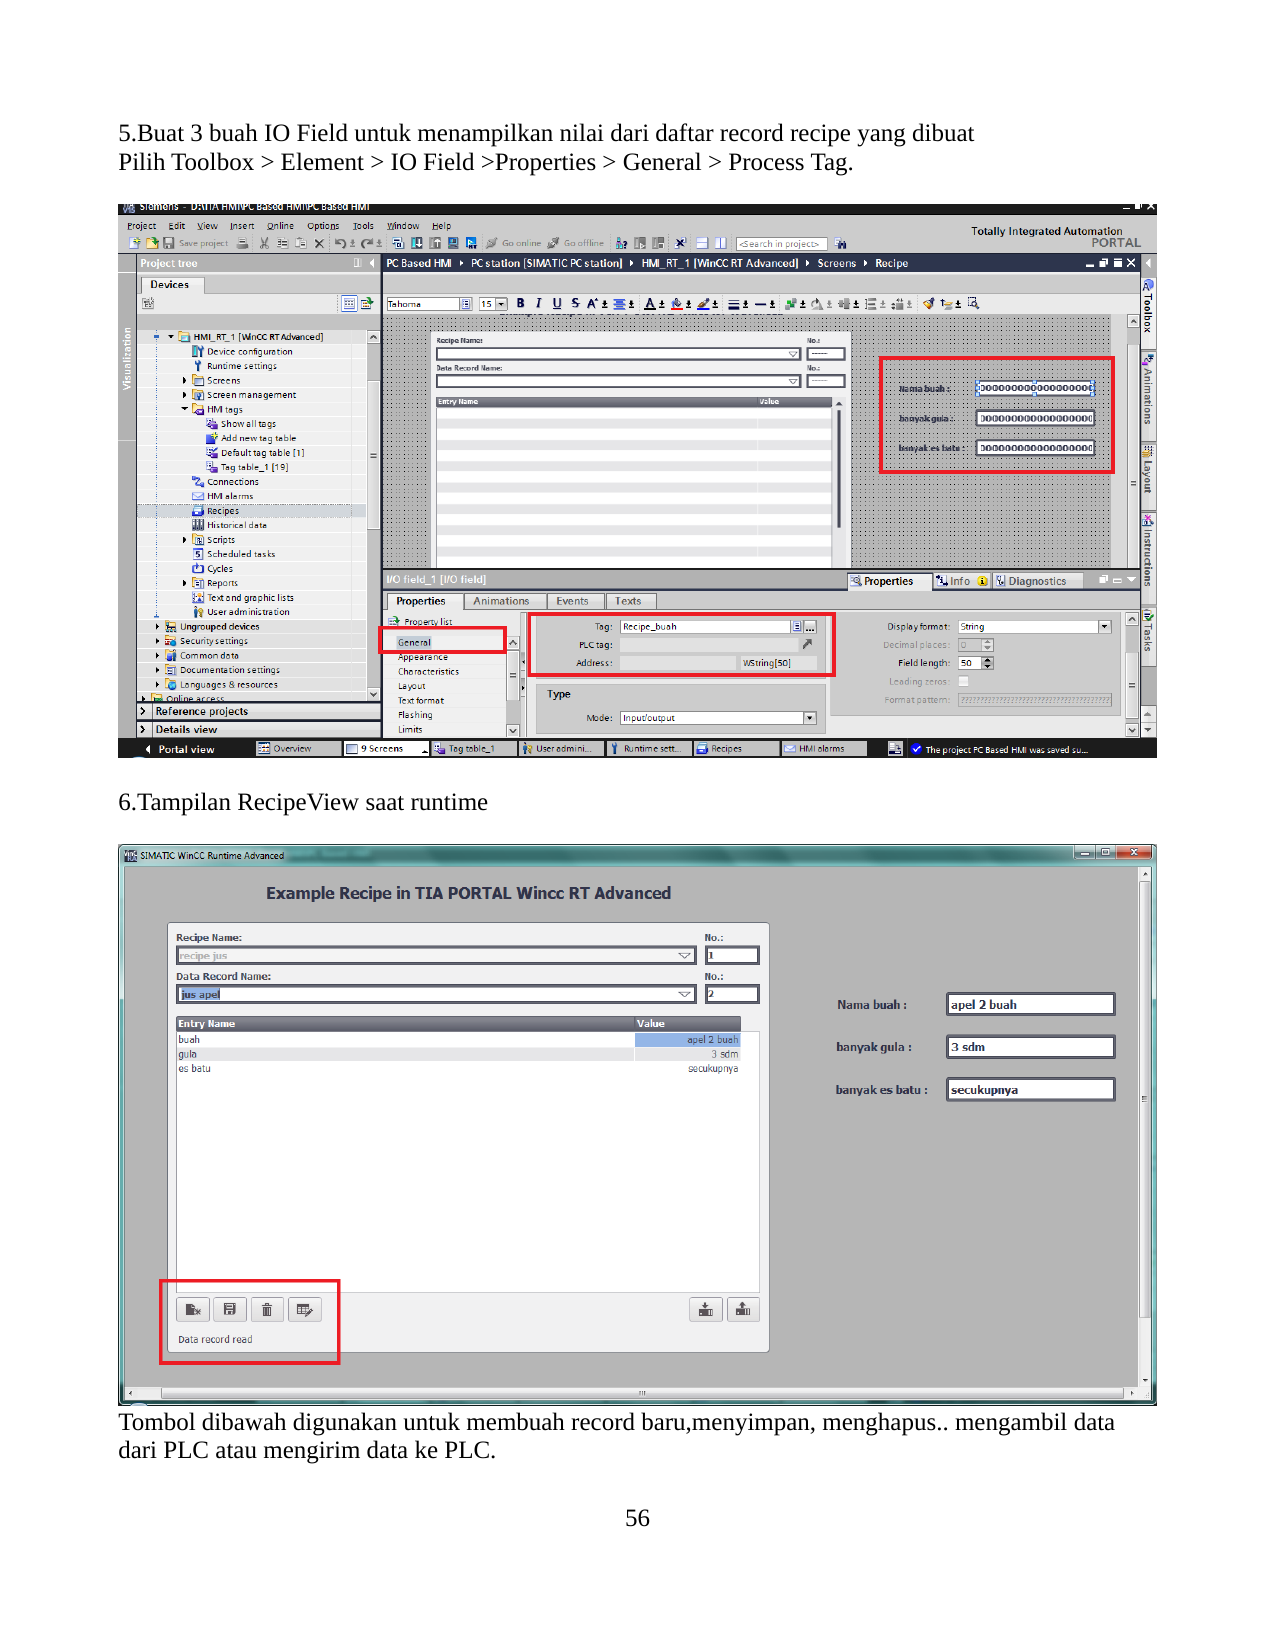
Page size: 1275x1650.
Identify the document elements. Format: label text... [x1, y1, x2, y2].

text Pilih Toolbox > Element > IO Field >Properties > General > Process Tag. [118, 147, 1157, 176]
picture [118, 204, 1157, 758]
text Tombol dibawah digunakan untuk membuah record baru,menyimpan, menghapus.. mengambil data dari PLC atau mengirim data ke PLC. [118, 1407, 1157, 1464]
picture [118, 844, 1157, 1407]
text 6.Tampilan RecipeView saat runtime [118, 787, 1157, 815]
text 5.Buat 3 buah IO Field untuk menampilkan nilai dari daftar record recipe yang dibuat [118, 118, 1157, 147]
